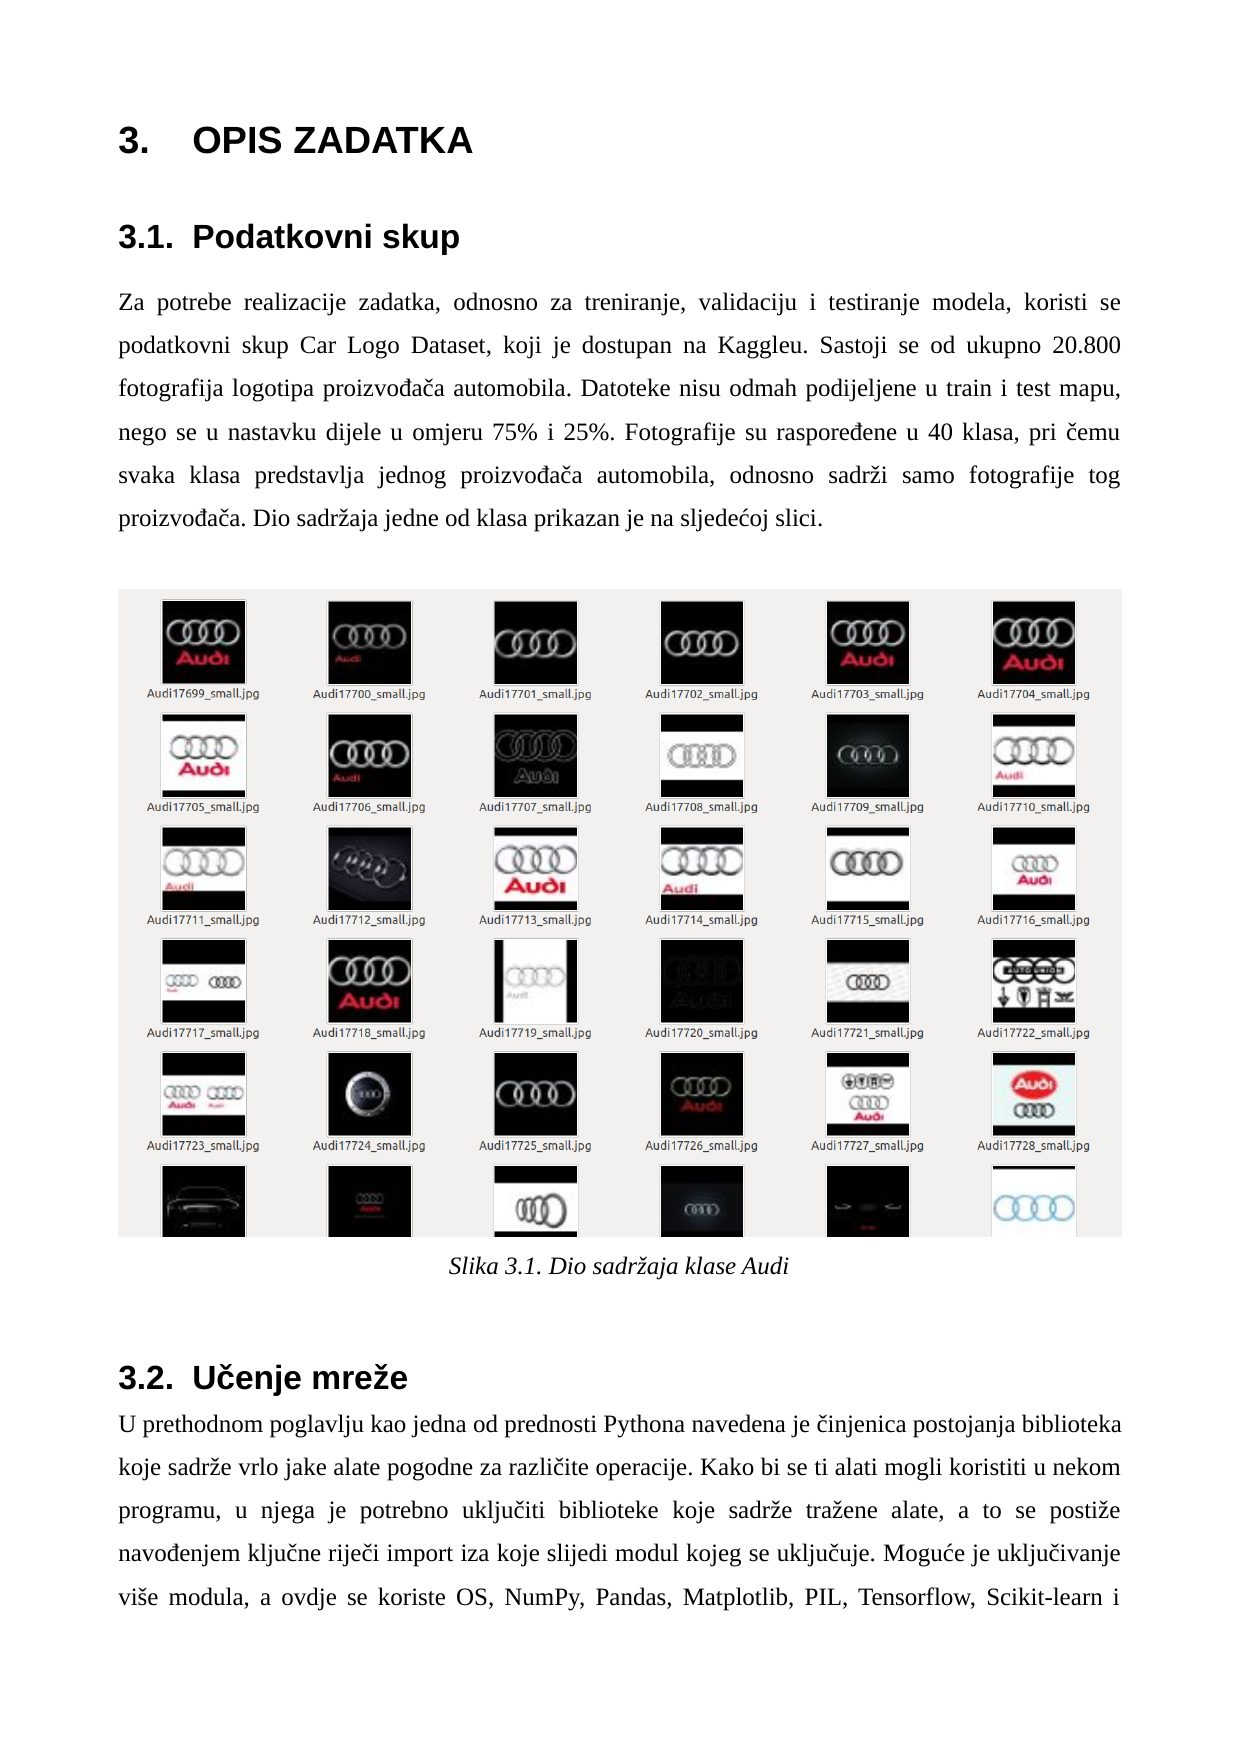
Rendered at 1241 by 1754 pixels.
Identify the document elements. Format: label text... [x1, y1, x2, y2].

text Slika 3.1. Dio sadržaja klase Audi [118, 1237, 1122, 1280]
subtitle Podatkovni skup [118, 217, 1122, 256]
picture [118, 589, 1123, 1237]
text Za potrebe realizacije zadatka, odnosno za treniranje, validaciju i testiranje modela, koristi se podatkovni skup Car Logo Dataset, koji je dostupan na Kaggleu. Sastoji se od ukupno 20.800 fotografija logotipa proizvođača automobila. Datoteke nisu odmah podijeljene u train i test mapu, nego se u nastavku dijele u omjeru 75% i 25%. Fotografije su raspoređene u 40 klasa, pri čemu svaka klasa predstavlja jednog proizvođača automobila, odnosno sadrži samo fotografije tog proizvođača. Dio sadržaja jedne od klasa prikazan je na sljedećoj slici. [118, 287, 1122, 532]
subtitle Učenje mreže [118, 1358, 1122, 1397]
subtitle OPIS ZADATKA [118, 118, 1122, 162]
text U prethodnom poglavlju kao jedna od prednosti Pythona navedena je činjenica postojanja biblioteka koje sadrže vrlo jake alate pogodne za različite operacije. Kako bi se ti alati mogli koristiti u nekom programu, u njega je potrebno uključiti biblioteke koje sadrže tražene alate, a to se postiže navođenjem ključne riječi import iza koje slijedi modul kojeg se uključuje. Moguće je uključivanje više modula, a ovdje se koriste OS, NumPy, Pandas, Matplotlib, PIL, Tensorflow, Scikit-learn i [118, 1409, 1122, 1610]
